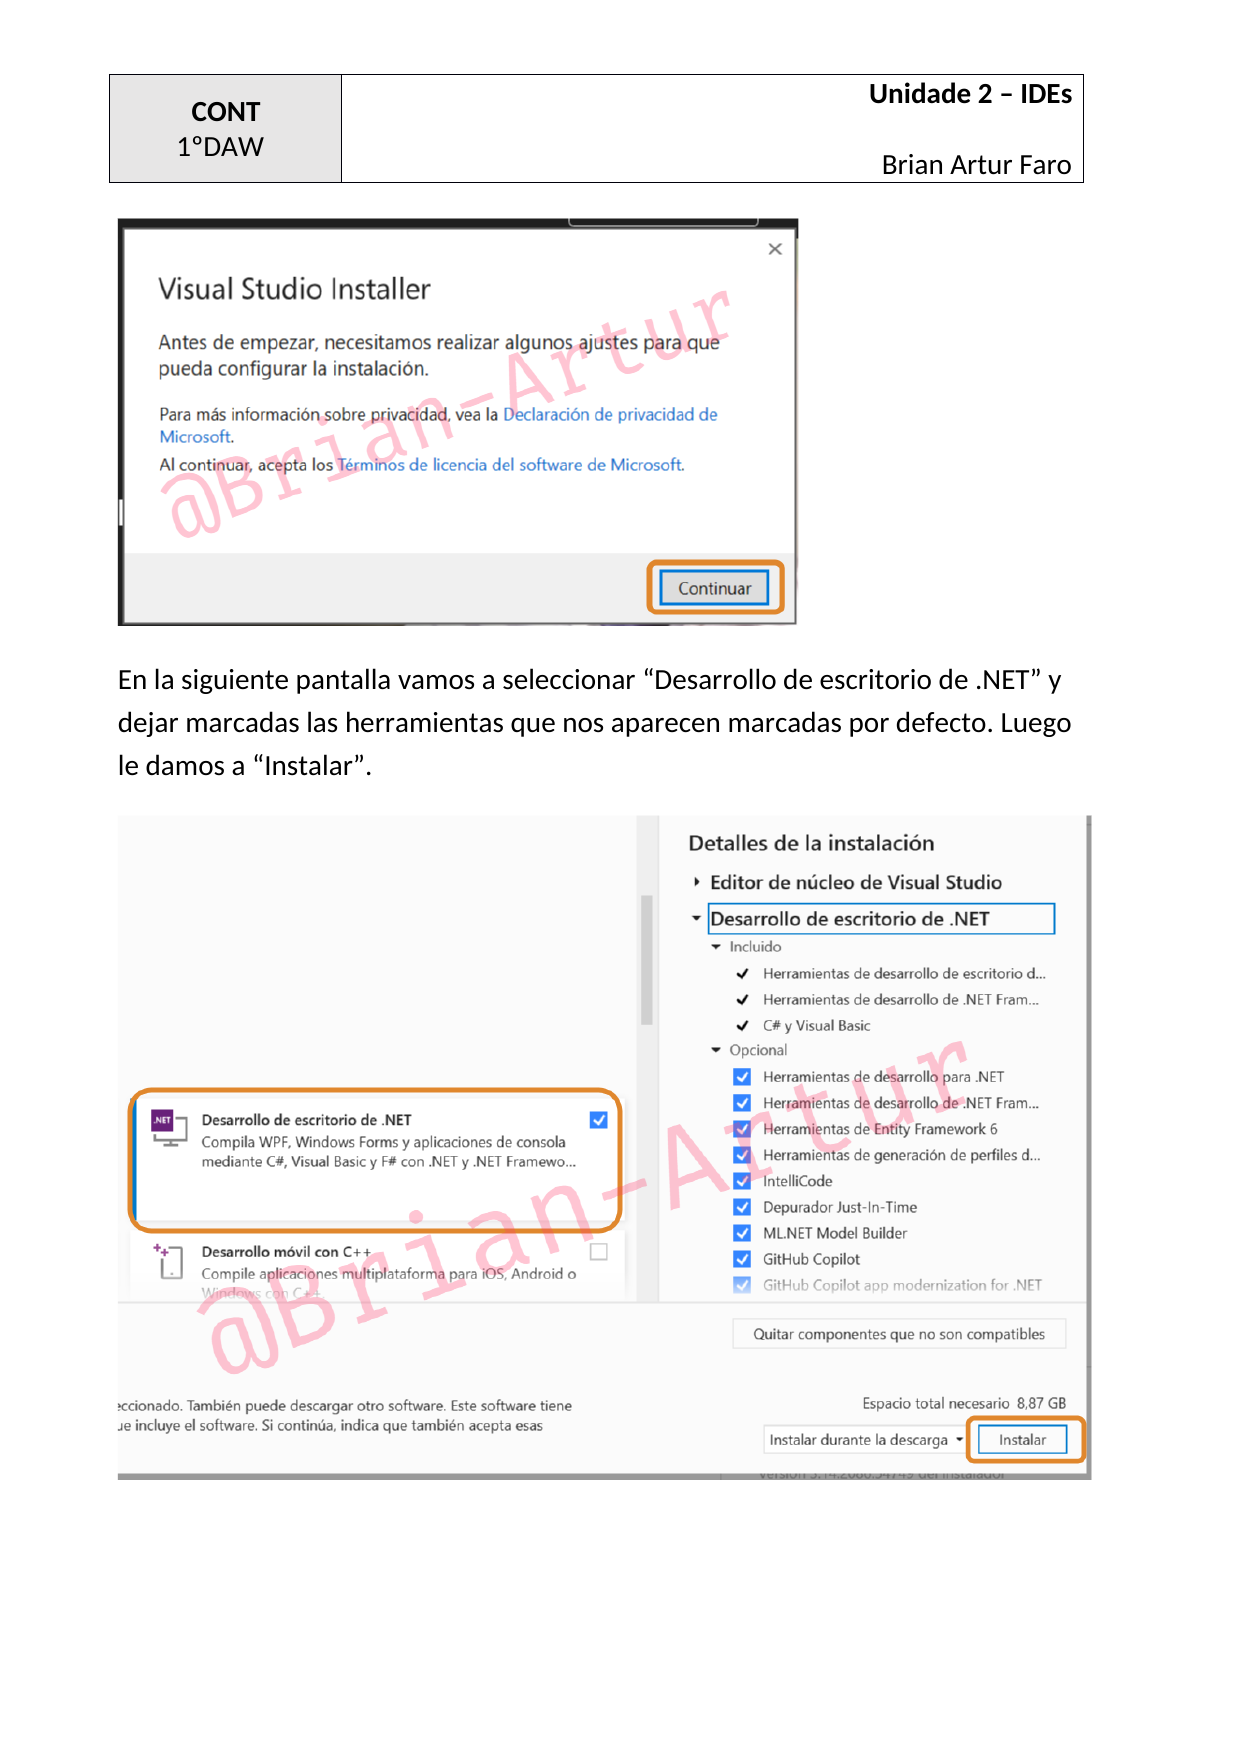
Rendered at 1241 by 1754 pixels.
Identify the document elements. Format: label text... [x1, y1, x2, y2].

picture [117, 218, 799, 626]
text En la siguiente pantalla vamos a seleccionar “Desarrollo de escritorio de .NET” y dejar marcadas las herramientas que nos aparecen marcadas por defecto. Luego le damos a “Instalar”. [118, 661, 1092, 782]
picture [117, 815, 1092, 1480]
